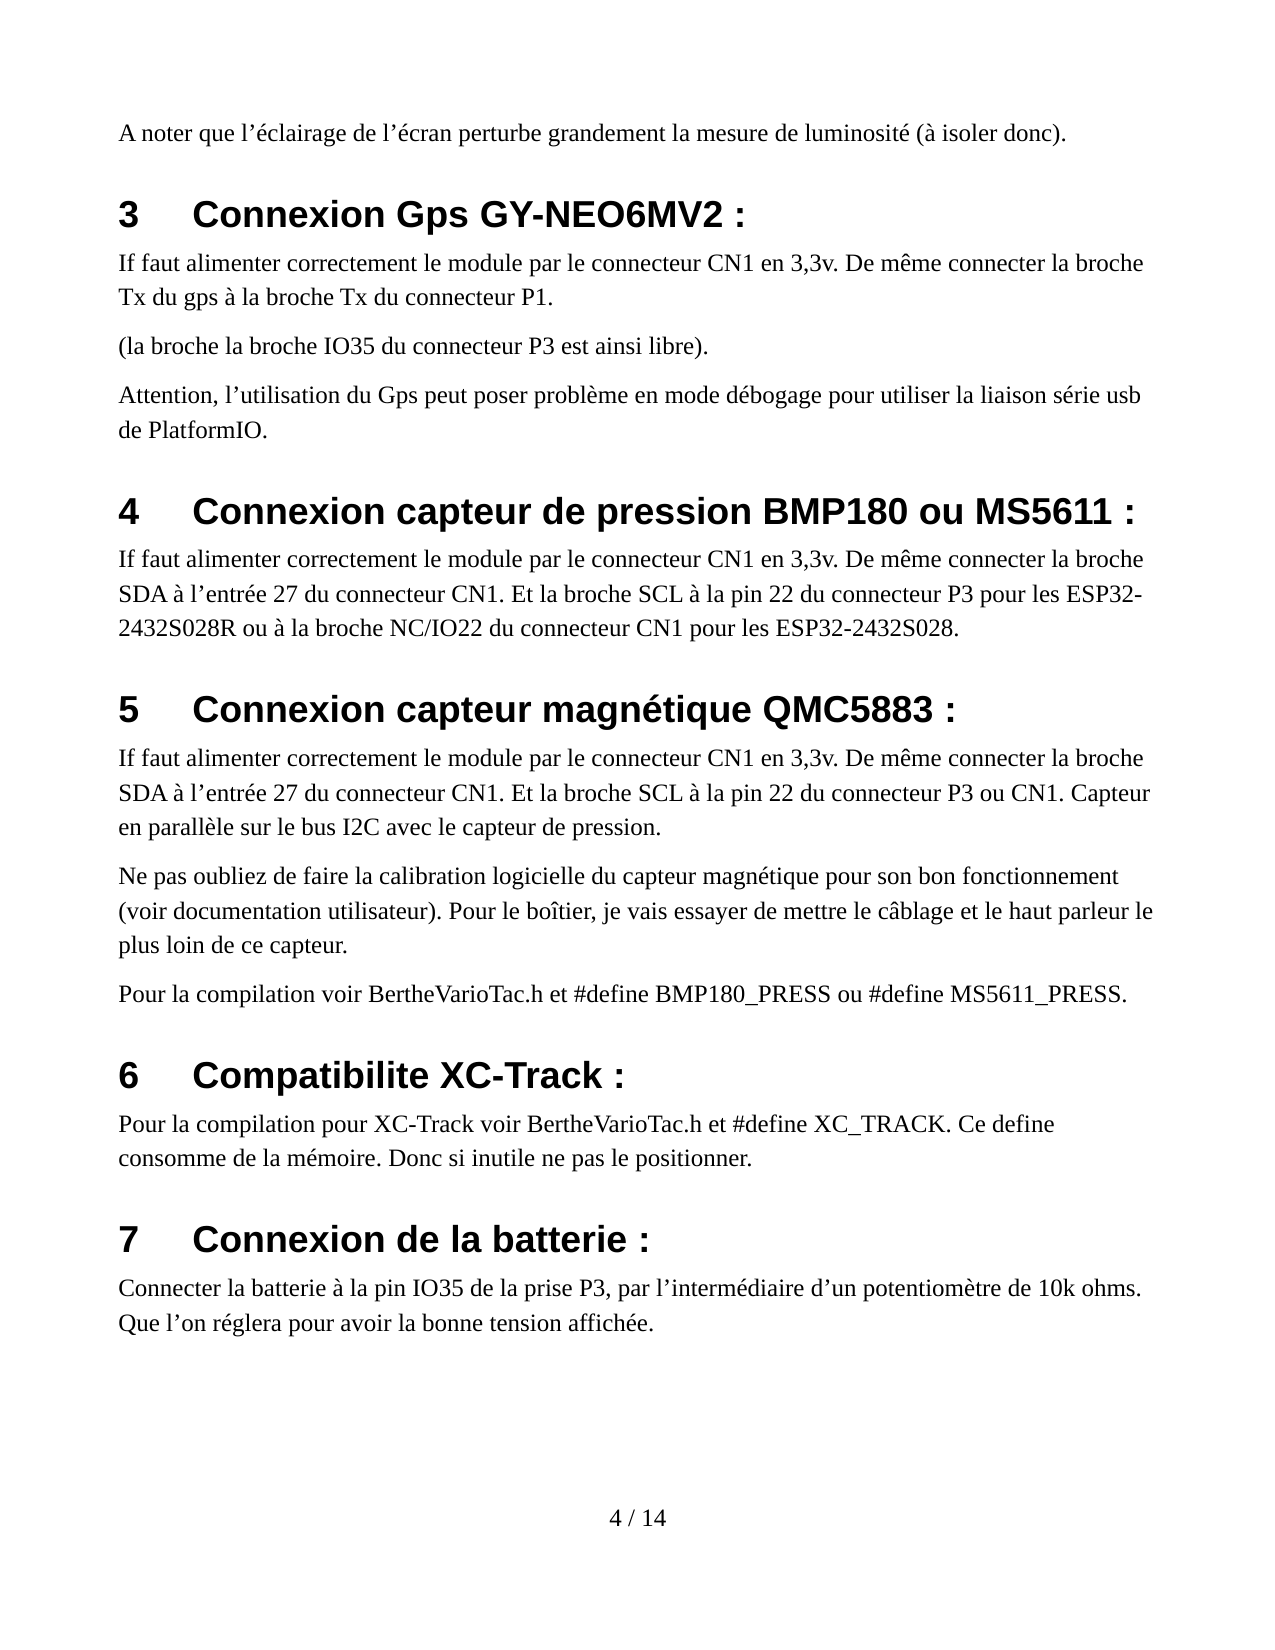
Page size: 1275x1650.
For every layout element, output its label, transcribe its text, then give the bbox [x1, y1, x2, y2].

text Connecter la batterie à la pin IO35 de la prise P3, par l’intermédiaire d’un potentiomètre de 10k ohms. Que l’on réglera pour avoir la bonne tension affichée. [118, 1273, 1157, 1336]
subtitle Connexion capteur de pression BMP180 ou MS5611 : [118, 489, 1157, 532]
text A noter que l’éclairage de l’écran perturbe grandement la mesure de luminosité (à isoler donc). [118, 118, 1157, 147]
text Ne pas oubliez de faire la calibration logicielle du capteur magnétique pour son bon fonctionnement (voir documentation utilisateur). Pour le boîtier, je vais essayer de mettre le câblage et le haut parleur le plus loin de ce capteur. [118, 861, 1157, 959]
text (la broche la broche IO35 du connecteur P3 est ainsi libre). [118, 331, 1157, 360]
text Pour la compilation pour XC-Track voir BertheVarioTac.h et #define XC_TRACK. Ce define consomme de la mémoire. Donc si inutile ne pas le positionner. [118, 1109, 1157, 1172]
text If faut alimenter correctement le module par le connecteur CN1 en 3,3v. De même connecter la broche SDA à l’entrée 27 du connecteur CN1. Et la broche SCL à la pin 22 du connecteur P3 pour les ESP32-2432S028R ou à la broche NC/IO22 du connecteur CN1 pour les ESP32-2432S028. [118, 544, 1157, 642]
text If faut alimenter correctement le module par le connecteur CN1 en 3,3v. De même connecter la broche SDA à l’entrée 27 du connecteur CN1. Et la broche SCL à la pin 22 du connecteur P3 ou CN1. Capteur en parallèle sur le bus I2C avec le capteur de pression. [118, 743, 1157, 841]
text Pour la compilation voir BertheVarioTac.h et #define BMP180_PRESS ou #define MS5611_PRESS. [118, 979, 1157, 1008]
subtitle Connexion Gps GY-NEO6MV2 : [118, 192, 1157, 235]
subtitle Connexion de la batterie : [118, 1217, 1157, 1261]
text If faut alimenter correctement le module par le connecteur CN1 en 3,3v. De même connecter la broche Tx du gps à la broche Tx du connecteur P1. [118, 248, 1157, 311]
text Attention, l’utilisation du Gps peut poser problème en mode débogage pour utiliser la liaison série usb de PlatformIO. [118, 380, 1157, 444]
subtitle Compatibilite XC-Track : [118, 1053, 1157, 1096]
subtitle Connexion capteur magnétique QMC5883 : [118, 688, 1157, 731]
